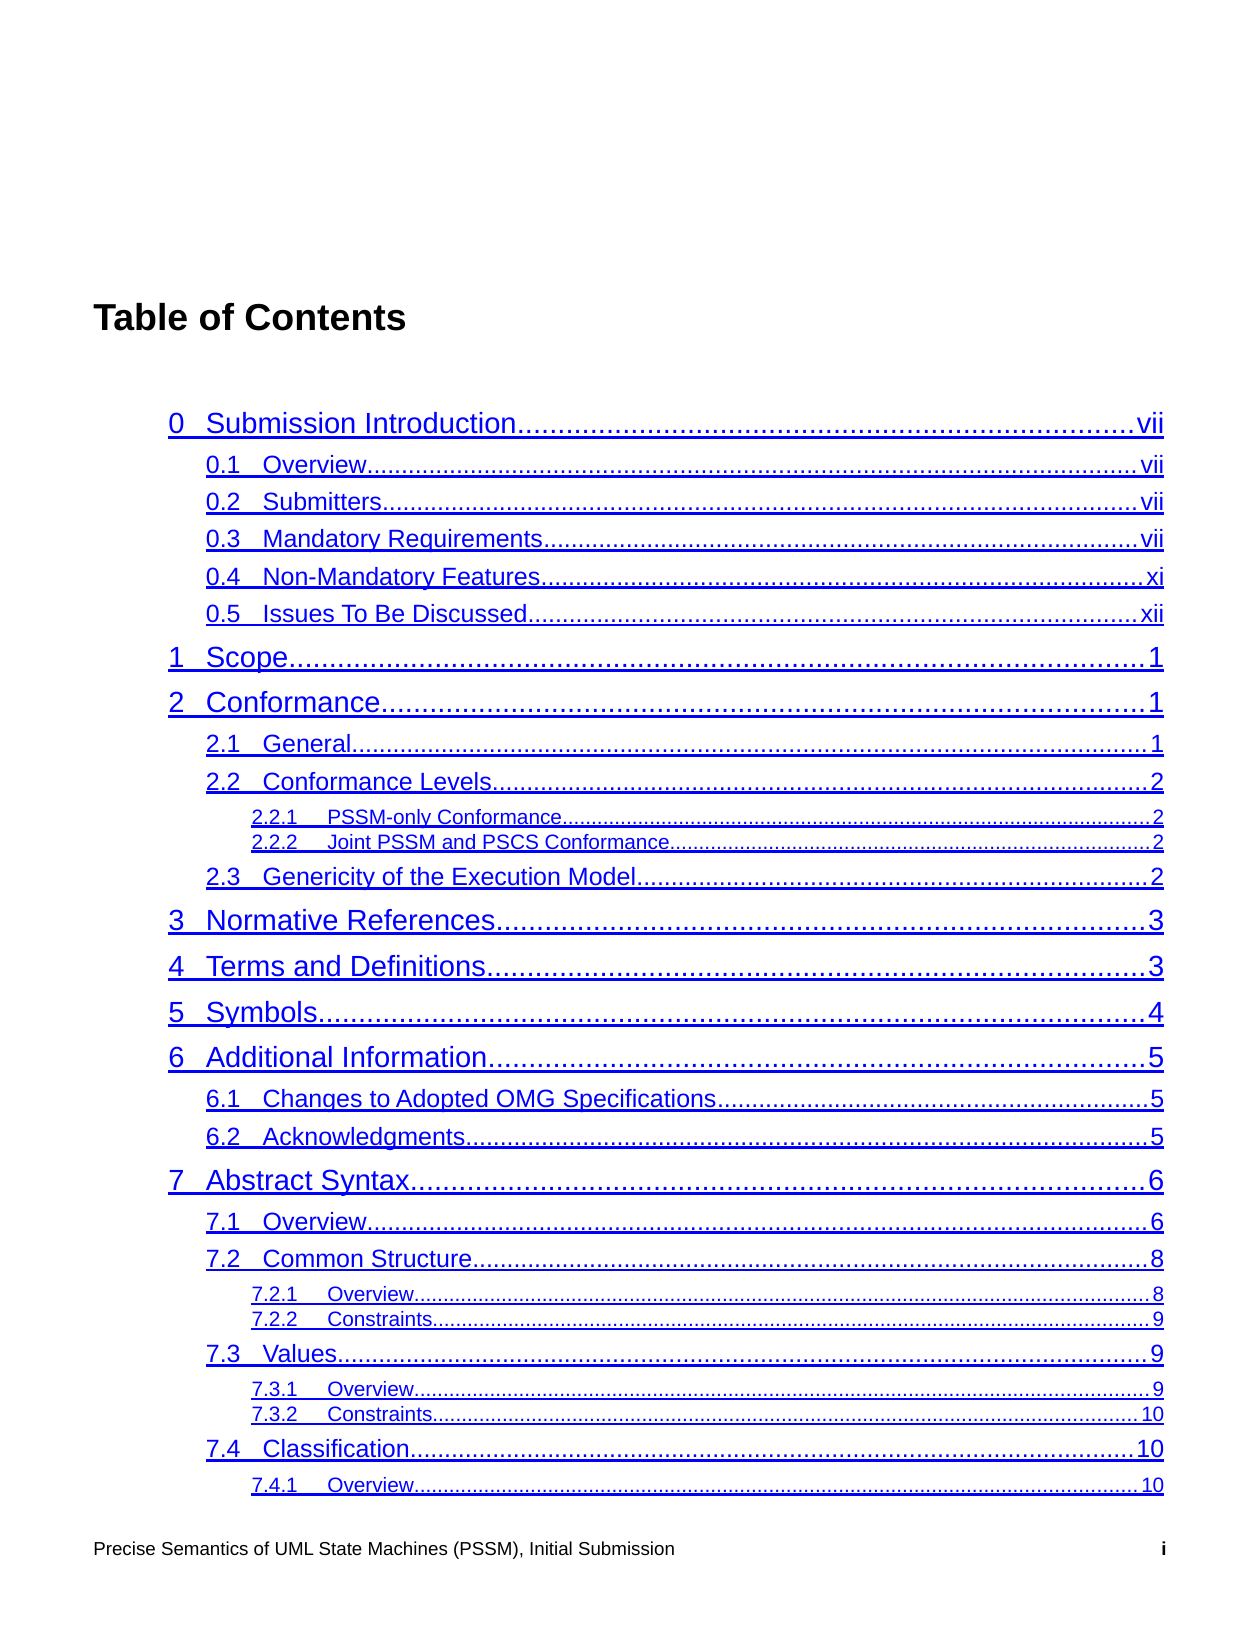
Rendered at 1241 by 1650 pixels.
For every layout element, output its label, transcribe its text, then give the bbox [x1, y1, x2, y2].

text 2.2 Conformance Levels 2 [206, 766, 1164, 791]
text 6.1 Changes to Adopted OMG Specifications 5 [206, 1084, 1164, 1109]
text 7 Abstract Syntax 6 [168, 1161, 1164, 1192]
text 7.3.2 Constraints 10 [251, 1401, 1164, 1423]
text 0.2 Submitters vii [206, 487, 1164, 512]
text 0.4 Non-Mandatory Features xi [206, 561, 1164, 586]
text 7.4.1 Overview 10 [251, 1471, 1164, 1493]
text 4 Terms and Definitions 3 [168, 947, 1164, 978]
text 7.1 Overview 6 [206, 1206, 1164, 1231]
text 2.2.1 PSSM-only Conformance 2 [251, 803, 1164, 825]
text 3 Normative References 3 [168, 901, 1164, 932]
text 2.3 Genericity of the Execution Model 2 [206, 862, 1164, 887]
text 7.2.1 Overview 8 [251, 1281, 1164, 1303]
text 1 Scope 1 [168, 638, 1164, 669]
text 2.2.2 Joint PSSM and PSCS Conformance 2 [251, 828, 1164, 850]
text 7.2.2 Constraints 9 [251, 1306, 1164, 1328]
text 7.2 Common Structure 8 [206, 1243, 1164, 1269]
text 2 Conformance 1 [168, 683, 1164, 715]
text 7.4 Classification 10 [206, 1434, 1164, 1459]
text 0.1 Overview vii [206, 450, 1164, 475]
subtitle Table of Contents [93, 295, 1164, 338]
text 0.5 Issues To Be Discussed xii [206, 598, 1164, 624]
text 7.3.1 Overview 9 [251, 1376, 1164, 1398]
text 0.3 Mandatory Requirements vii [206, 524, 1164, 549]
text 6 Additional Information 5 [168, 1038, 1164, 1070]
text 5 Symbols 4 [168, 993, 1164, 1024]
text 0 Submission Introduction vii [168, 404, 1164, 436]
text 7.3 Values 9 [206, 1339, 1164, 1364]
text 2.1 General 1 [206, 729, 1164, 754]
text 6.2 Acknowledgments 5 [206, 1121, 1164, 1146]
